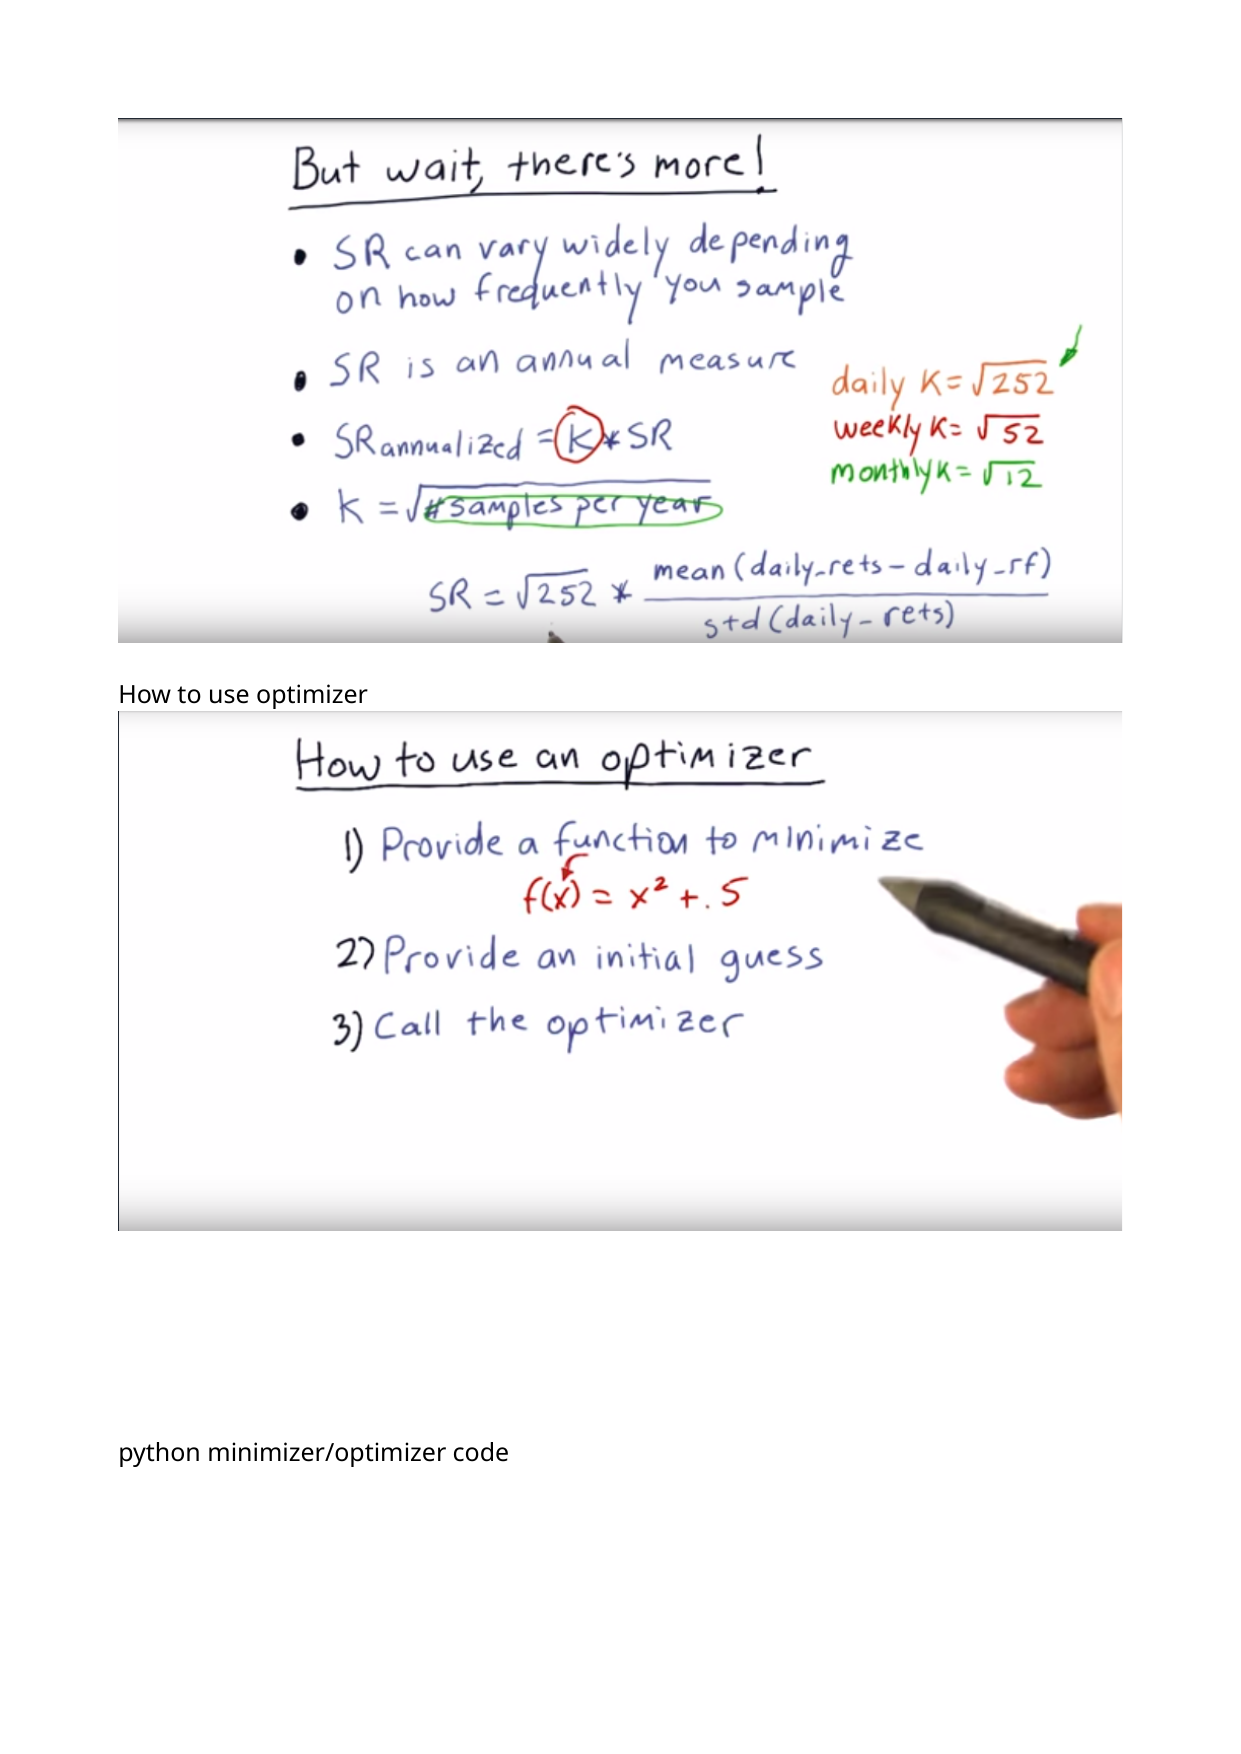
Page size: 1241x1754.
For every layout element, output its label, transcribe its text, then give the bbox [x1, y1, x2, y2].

text python minimizer/optimizer code [118, 1435, 1122, 1469]
picture [118, 118, 1123, 643]
picture [118, 711, 1123, 1231]
text How to use optimizer [118, 677, 1122, 711]
